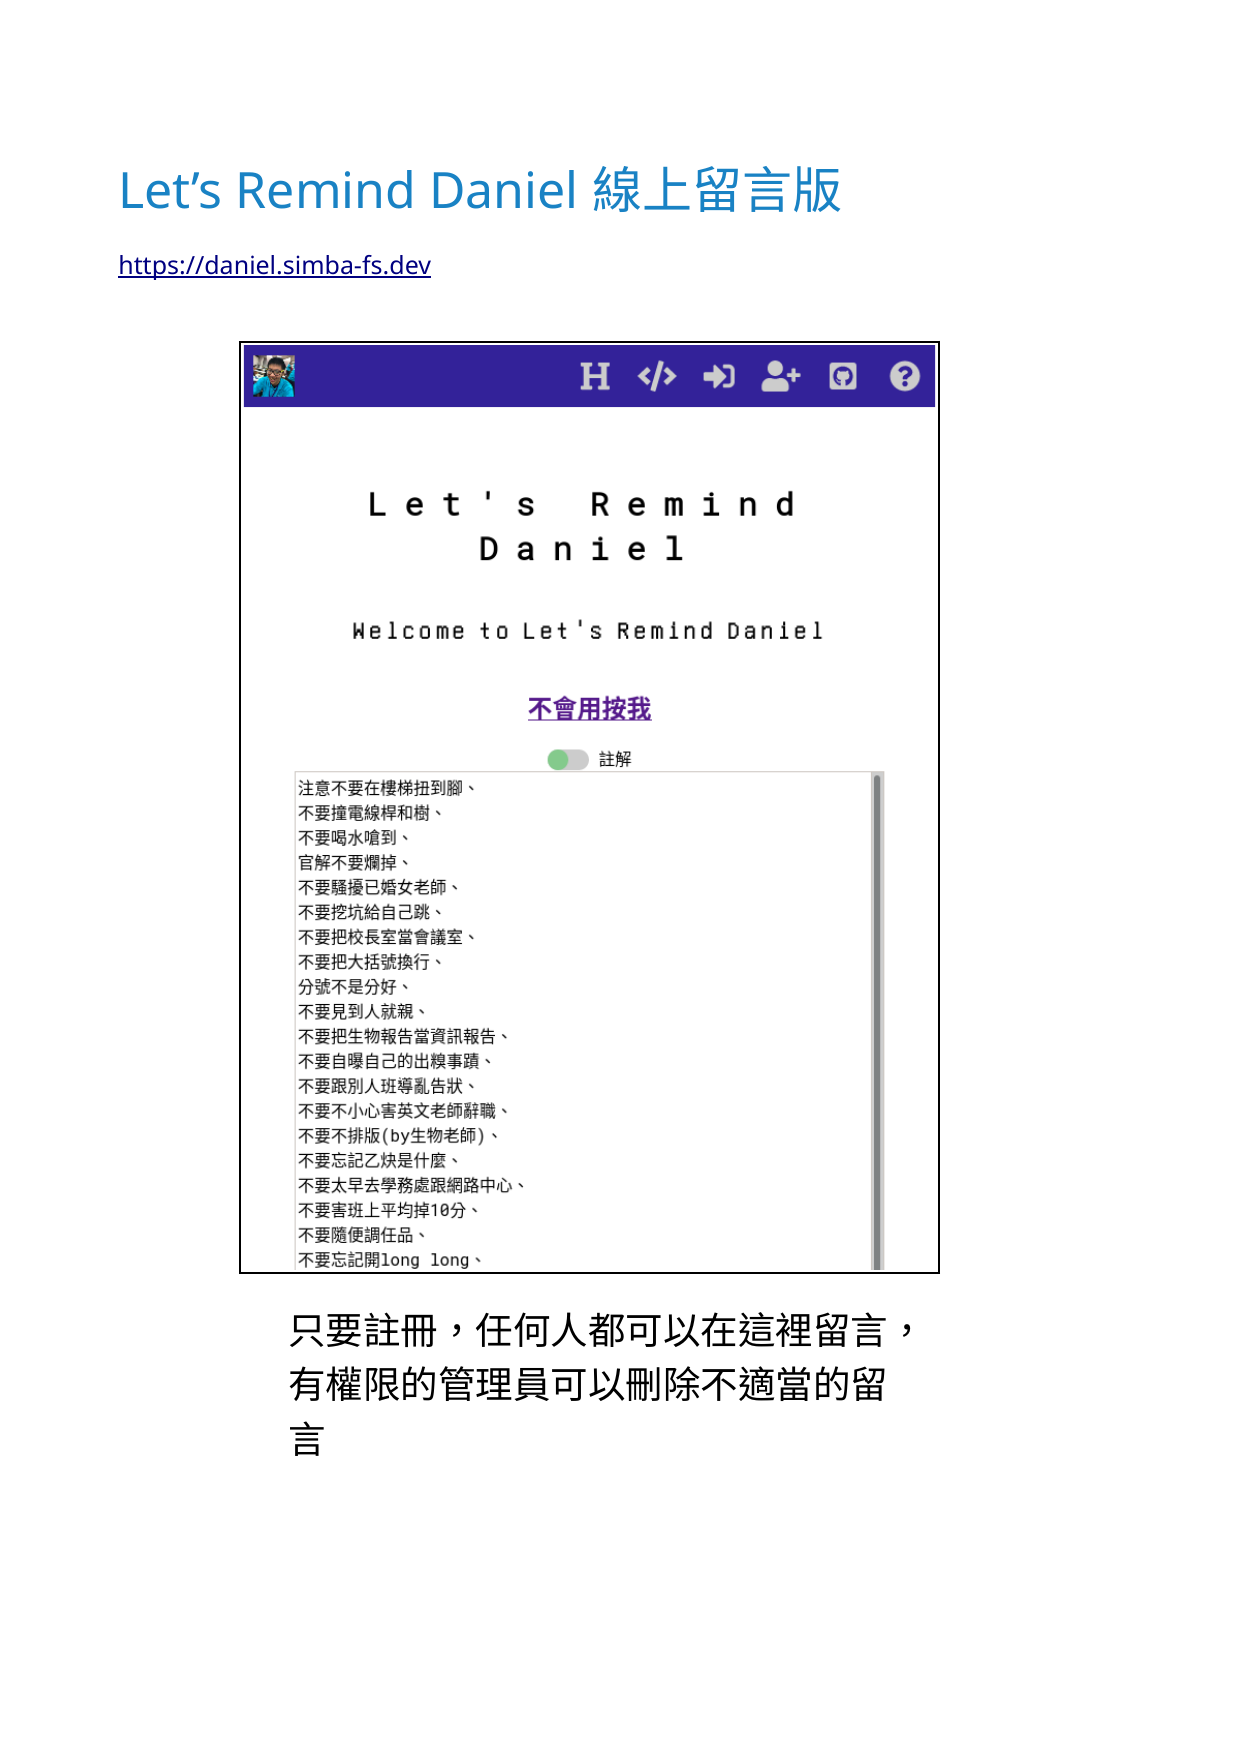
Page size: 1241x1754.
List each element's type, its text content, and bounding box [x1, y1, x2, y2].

subtitle Let’s Remind Daniel 線上留言版 [118, 151, 1122, 223]
text https://daniel.simba-fs.dev [118, 247, 1122, 282]
